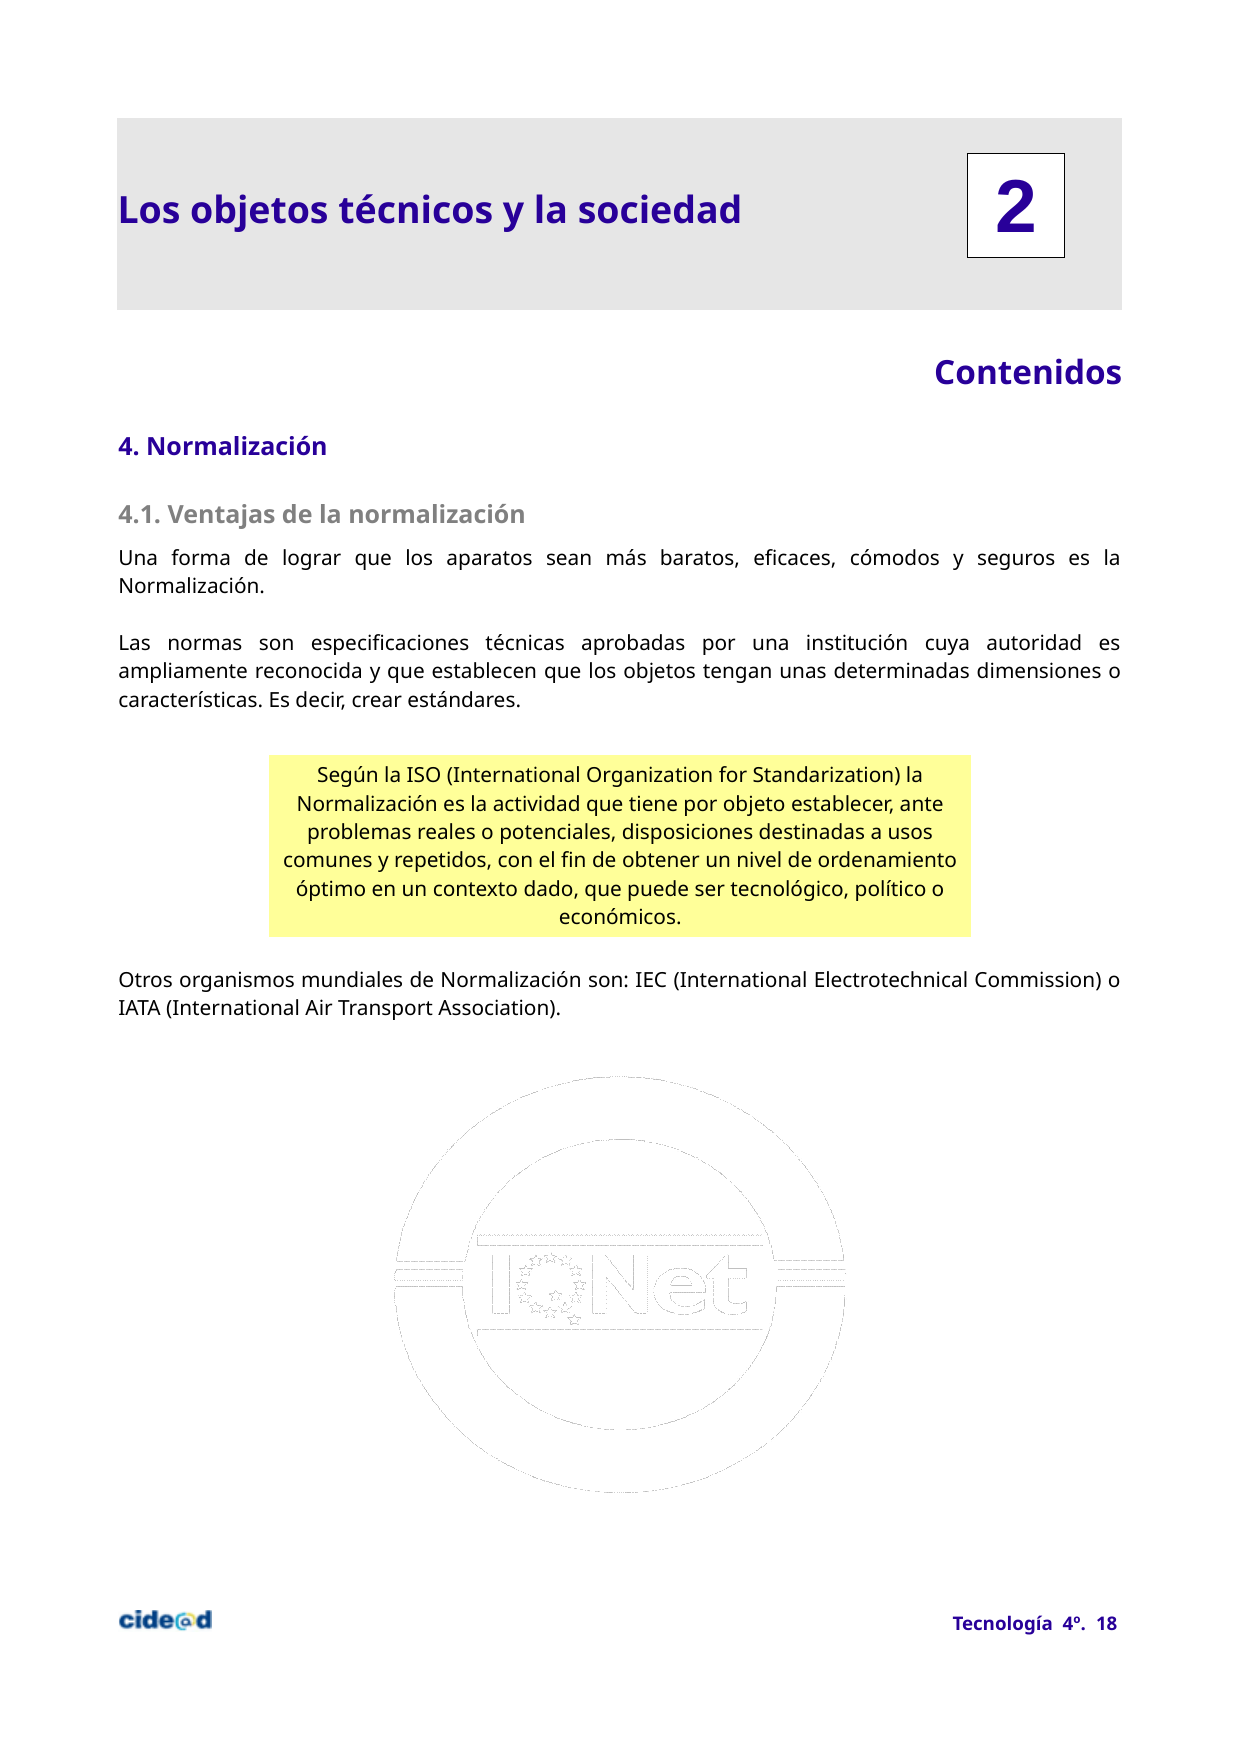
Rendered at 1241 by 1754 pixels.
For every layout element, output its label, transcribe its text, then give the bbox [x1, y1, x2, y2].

text 4. Normalización [118, 428, 1122, 462]
text Una forma de lograr que los aparatos sean más baratos, eficaces, cómodos y seguros es la Normalización. [118, 543, 1122, 600]
table_header Los objetos técnicos y la sociedad [117, 118, 1122, 310]
text Otros organismos mundiales de Normalización son: IEC (International Electrotechnical Commission) o IATA (International Air Transport Association). [118, 965, 1122, 1022]
table_header Según la ISO (International Organization for Standarization) la Normalización es la actividad que tiene por objeto establecer, ante problemas reales o potenciales, disposiciones destinadas a usos comunes y repetidos, con el fin de obtener un nivel de ordenamiento óptimo en un contexto dado, que puede ser tecnológico, político o económicos. [269, 755, 971, 937]
text Contenidos [118, 349, 1122, 394]
text Las normas son especificaciones técnicas aprobadas por una institución cuya autoridad es ampliamente reconocida y que establecen que los objetos tengan unas determinadas dimensiones o características. Es decir, crear estándares. [118, 628, 1122, 713]
picture [118, 1610, 212, 1632]
list 4.1. Ventajas de la normalización [118, 496, 1122, 530]
